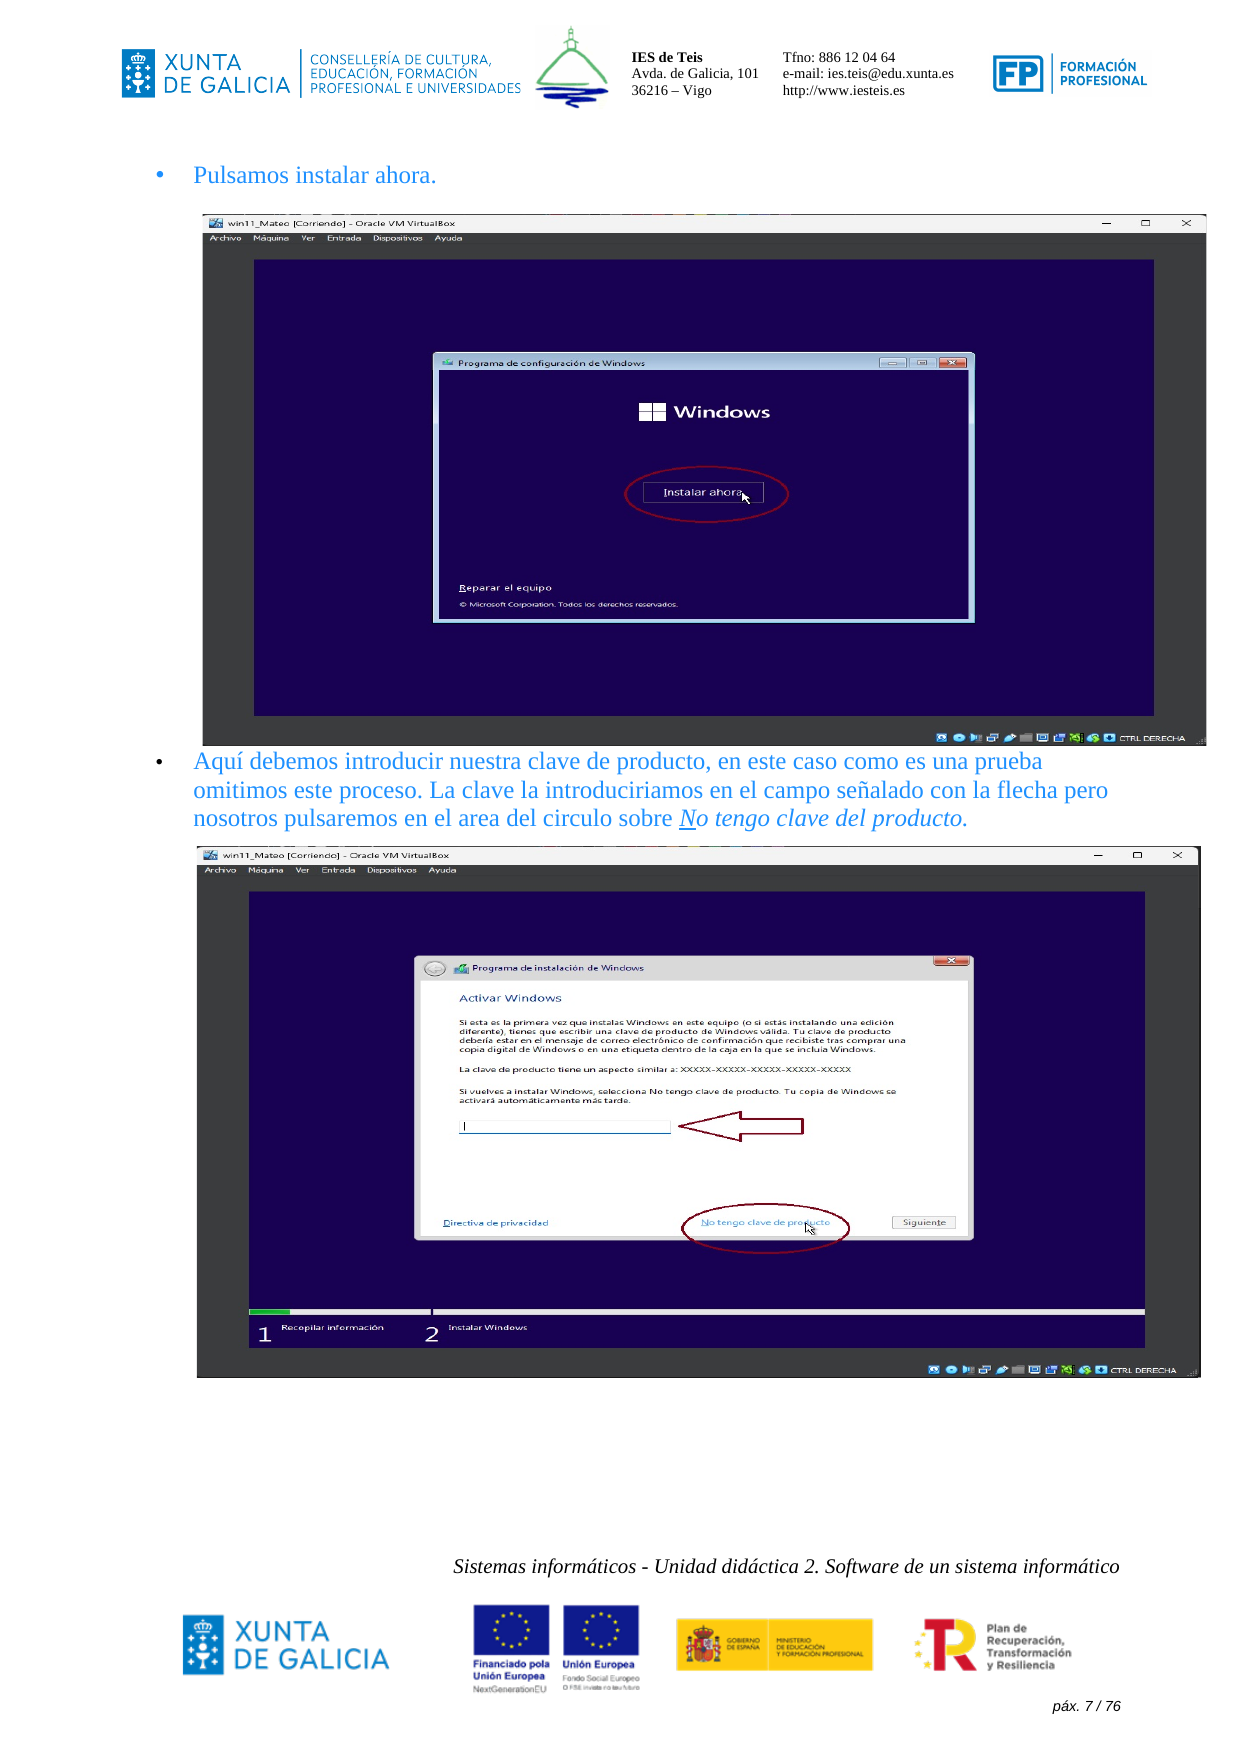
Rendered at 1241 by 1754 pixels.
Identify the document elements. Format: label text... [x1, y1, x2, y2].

picture [534, 25, 611, 110]
picture [202, 214, 1207, 746]
picture [196, 846, 1201, 1378]
list Pulsamos instalar ahora. [156, 160, 1122, 189]
list Aquí debemos introducir nuestra clave de producto, en este caso como es una prueba omitimos este proceso. La clave la introduciriamos en el campo señalado con la flecha pero nosotros pulsaremos en el area del circulo sobre No tengo clave del producto. [156, 213, 1122, 832]
picture [989, 50, 1153, 97]
picture [121, 49, 521, 98]
picture [182, 1593, 1085, 1700]
